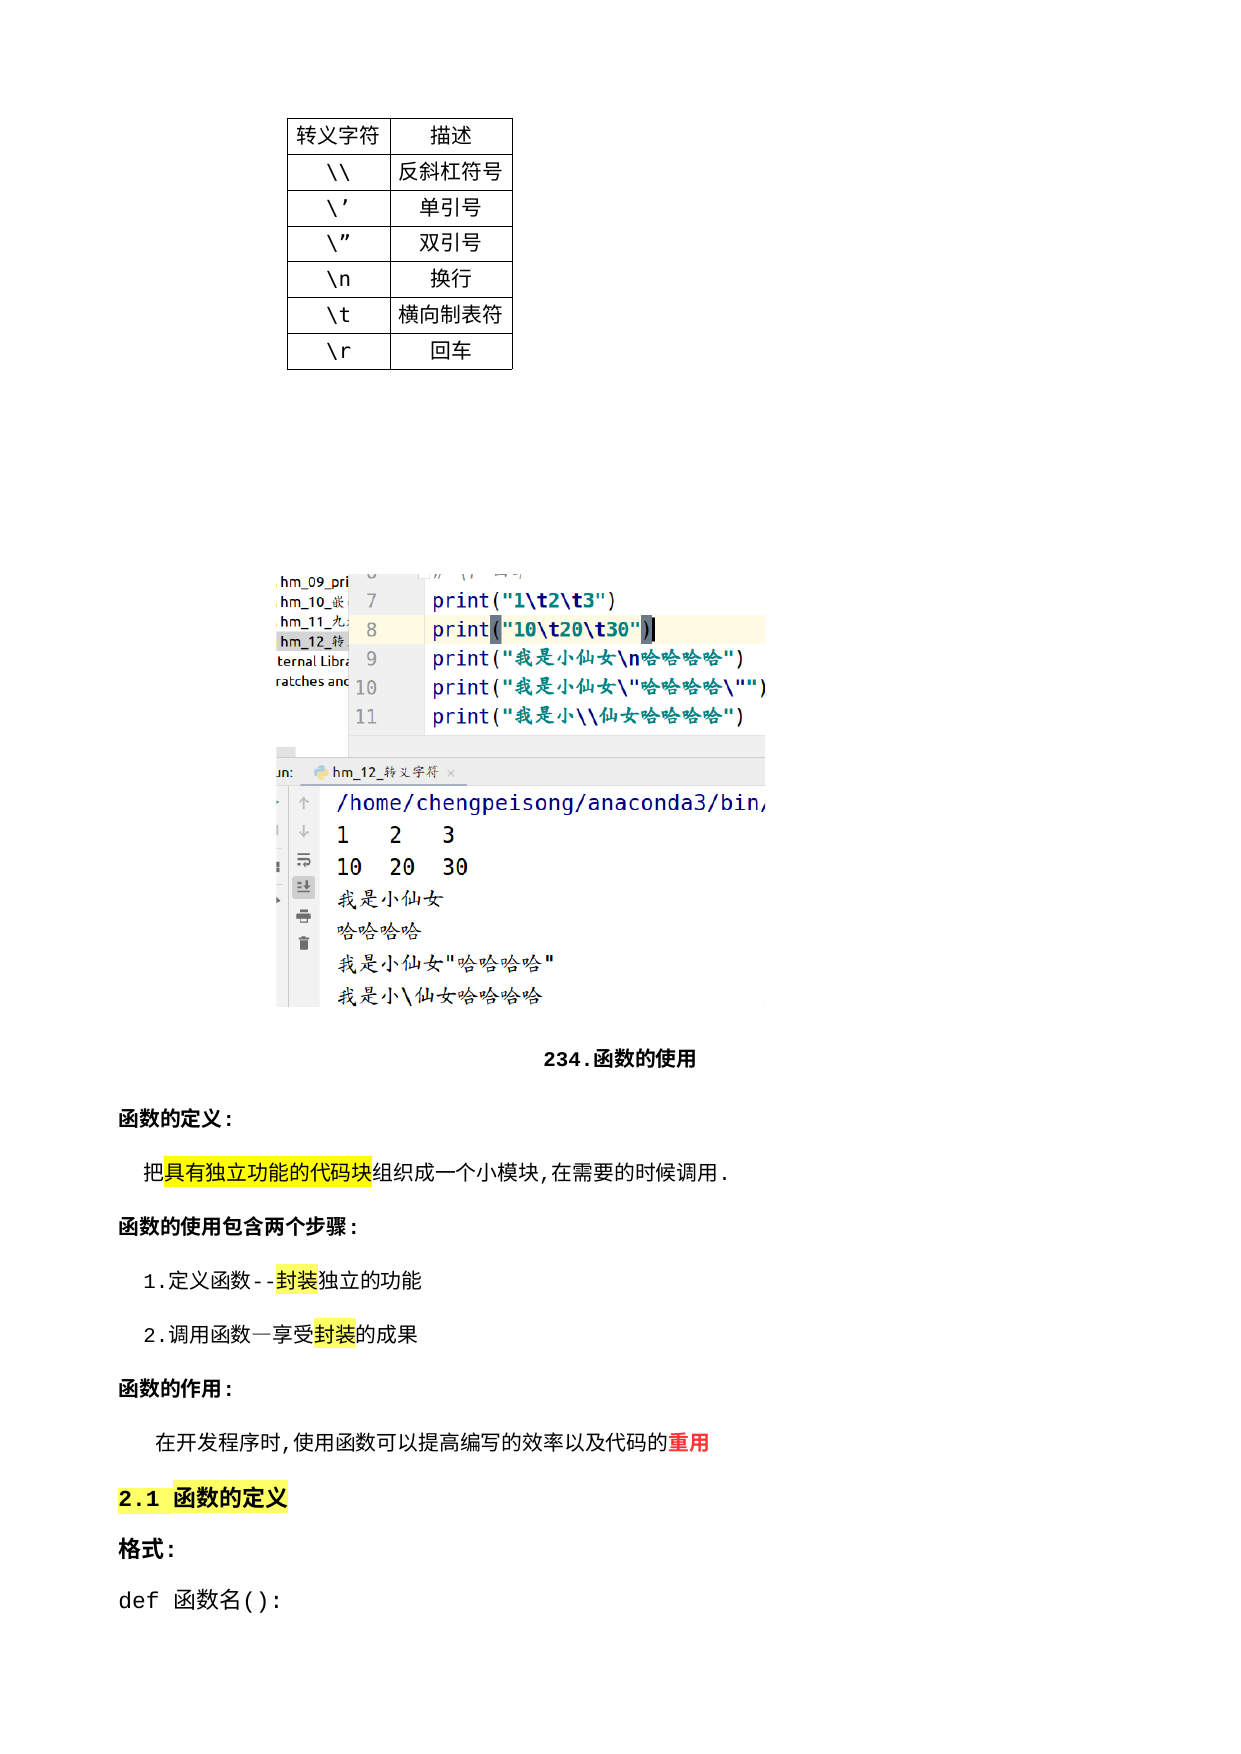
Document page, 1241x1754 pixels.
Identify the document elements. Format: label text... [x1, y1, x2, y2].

table_cell \t [288, 298, 390, 333]
text 2.1 函数的定义 [118, 1480, 1122, 1514]
text 函数的作用: [118, 1372, 1122, 1403]
table_cell \r [288, 334, 390, 369]
text 234.函数的使用 [118, 1043, 1122, 1073]
table_cell \\ [288, 155, 390, 190]
table_cell 回车 [391, 334, 512, 369]
table_cell 换行 [391, 262, 512, 297]
table_cell \’ [288, 191, 390, 226]
table_cell \n [288, 262, 390, 297]
table_header 转义字符 [288, 119, 390, 154]
text 1.定义函数--封装独立的功能 [118, 1264, 1122, 1295]
picture [276, 574, 766, 1007]
text 在开发程序时,使用函数可以提高编写的效率以及代码的重用 [118, 1426, 1122, 1457]
text 函数的定义: [118, 1102, 1122, 1133]
table_cell 横向制表符 [391, 298, 512, 333]
table_cell 单引号 [391, 191, 512, 226]
text 把具有独立功能的代码块组织成一个小模块,在需要的时候调用. [118, 1156, 1122, 1187]
text 函数的使用包含两个步骤: [118, 1210, 1122, 1241]
text 2.调用函数—享受封装的成果 [118, 1318, 1122, 1349]
table_cell 反斜杠符号 [391, 155, 512, 190]
table_cell 双引号 [391, 227, 512, 261]
text 格式: [118, 1531, 1122, 1565]
table_header 描述 [391, 119, 512, 154]
text def 函数名(): [118, 1582, 1122, 1616]
table_cell \” [288, 227, 390, 261]
